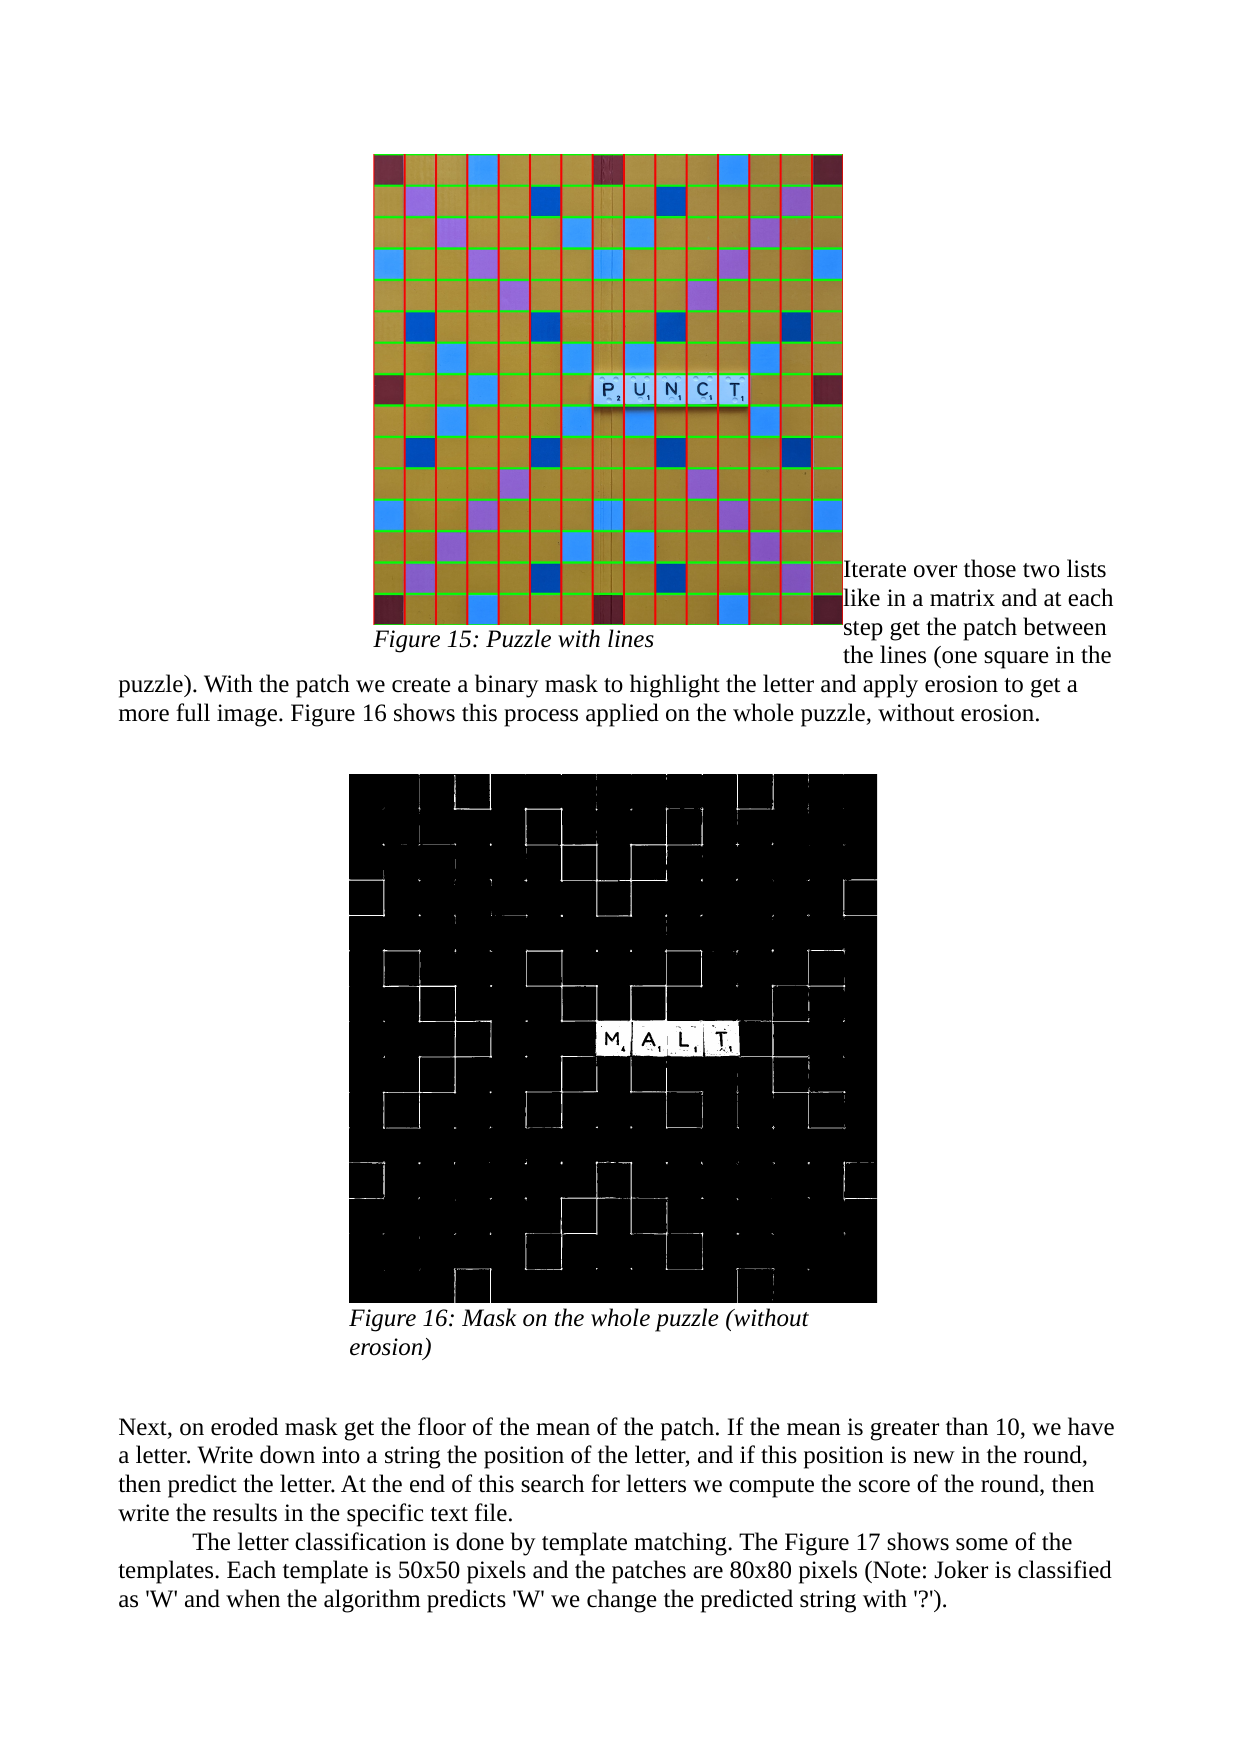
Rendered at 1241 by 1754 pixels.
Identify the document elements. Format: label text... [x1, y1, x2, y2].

text Figure 15: Puzzle with lines [373, 625, 843, 653]
text Figure 16: Mask on the whole puzzle (without erosion) [349, 1303, 877, 1360]
text Iterate over those two lists like in a matrix and at each step get the patch between the lines (one square in the puzzle). With the patch we create a binary mask to highlight the letter and apply erosion to get a more full image. Figure 16 shows this process applied on the whole puzzle, without erosion. [118, 554, 1122, 727]
text Next, on eroded mask get the floor of the mean of the patch. If the mean is greater than 10, we have a letter. Write down into a string the position of the letter, and if this position is new in the round, then predict the letter. At the end of this search for letters we compute the score of the round, then write the results in the specific text file. [118, 1412, 1122, 1527]
text The letter classification is done by template matching. The Figure 17 shows some of the templates. Each template is 50x50 pixels and the patches are 80x80 pixels (Note: Joker is classified as 'W' and when the algorithm predicts 'W' we change the predicted string with '?'). [118, 1527, 1122, 1613]
picture [373, 154, 843, 625]
picture [349, 774, 878, 1303]
